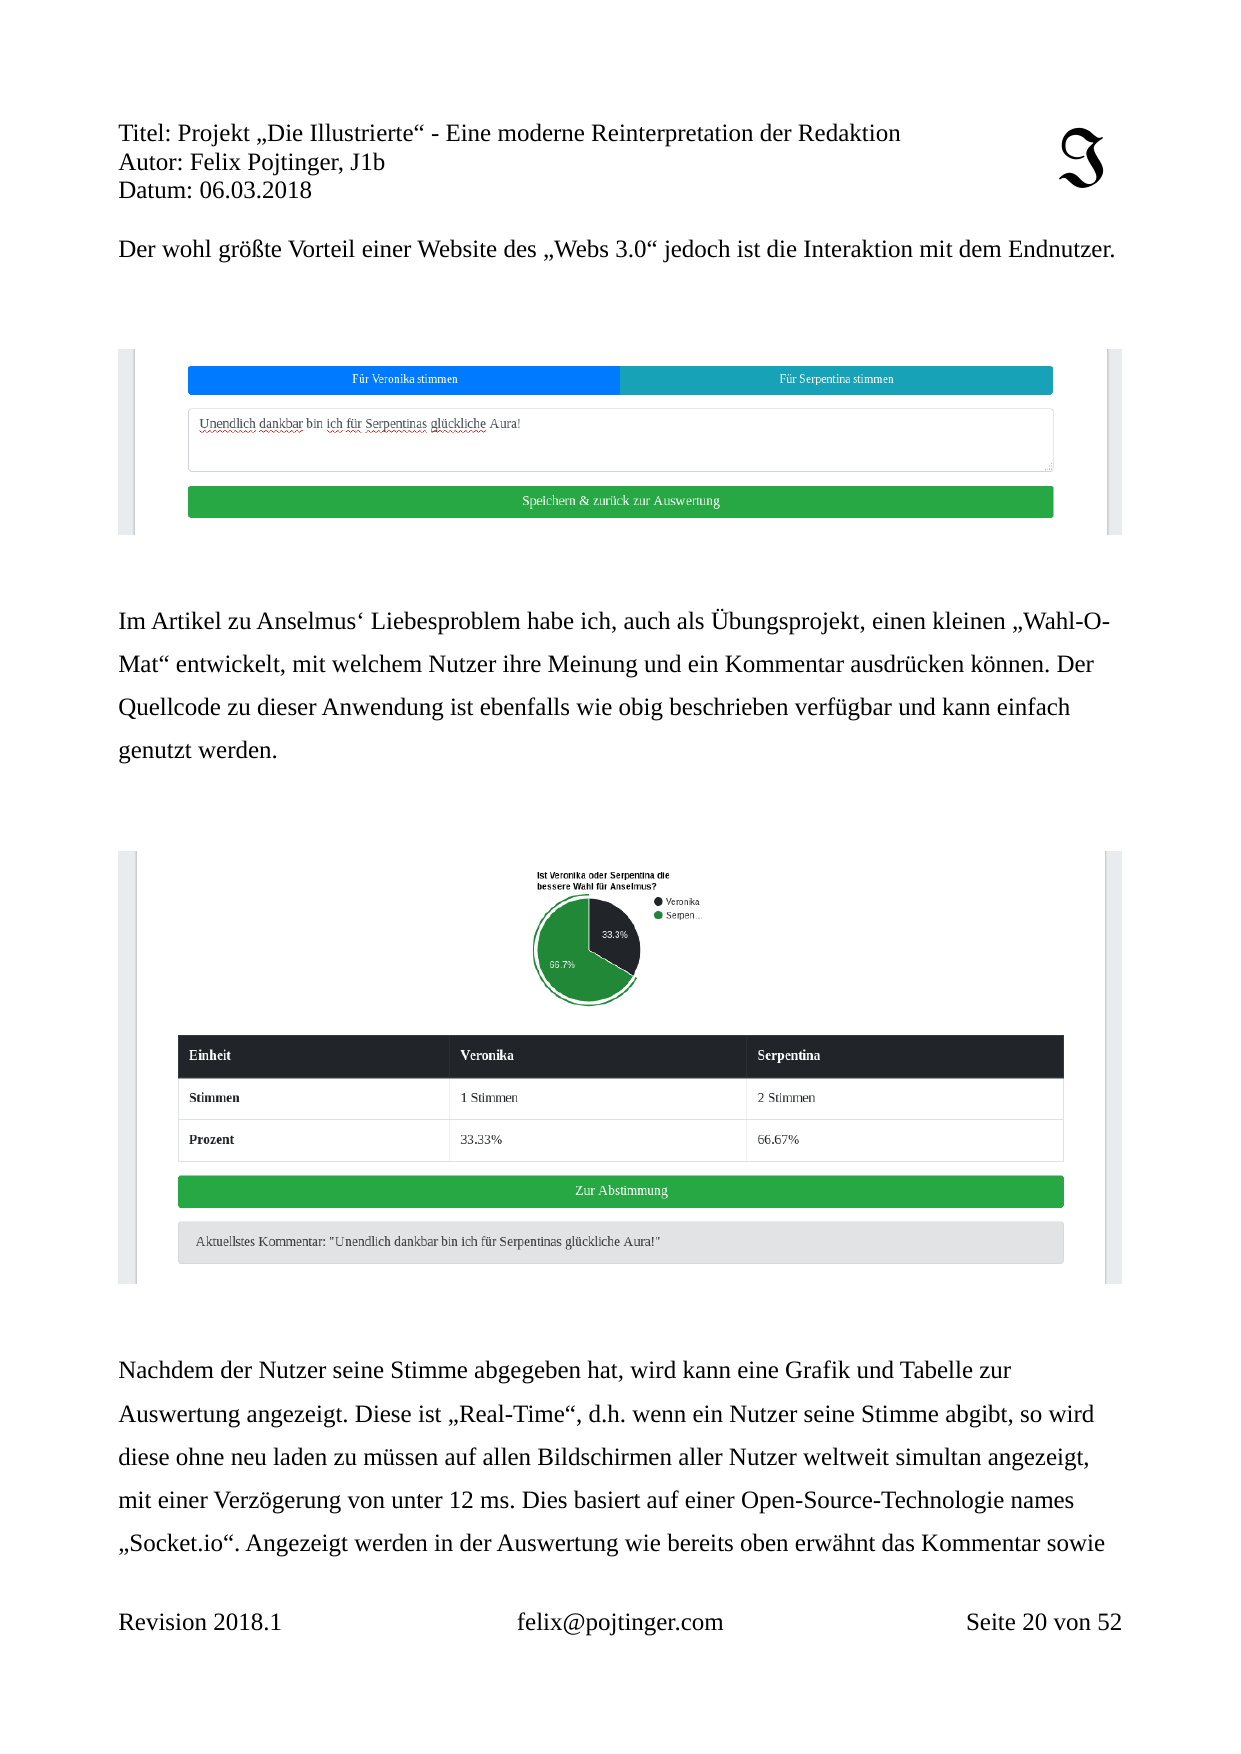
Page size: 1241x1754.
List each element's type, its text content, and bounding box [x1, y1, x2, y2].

text Im Artikel zu Anselmus‘ Liebesproblem habe ich, auch als Übungsprojekt, einen kleinen „Wahl-O-Mat“ entwickelt, mit welchem Nutzer ihre Meinung und ein Kommentar ausdrücken können. Der Quellcode zu dieser Anwendung ist ebenfalls wie obig beschrieben verfügbar und kann einfach genutzt werden. [118, 606, 1122, 764]
picture [118, 349, 1123, 535]
text Der wohl größte Vorteil einer Website des „Webs 3.0“ jedoch ist die Interaktion mit dem Endnutzer. [118, 234, 1122, 263]
picture [118, 851, 1123, 1284]
text Nachdem der Nutzer seine Stimme abgegeben hat, wird kann eine Grafik und Tabelle zur Auswertung angezeigt. Diese ist „Real-Time“, d.h. wenn ein Nutzer seine Stimme abgibt, so wird diese ohne neu laden zu müssen auf allen Bildschirmen aller Nutzer weltweit simultan angezeigt, mit einer Verzögerung von unter 12 ms. Dies basiert auf einer Open-Source-Technologie names „Socket.io“. Angezeigt werden in der Auswertung wie bereits oben erwähnt das Kommentar sowie [118, 1356, 1122, 1557]
picture [1046, 120, 1120, 194]
